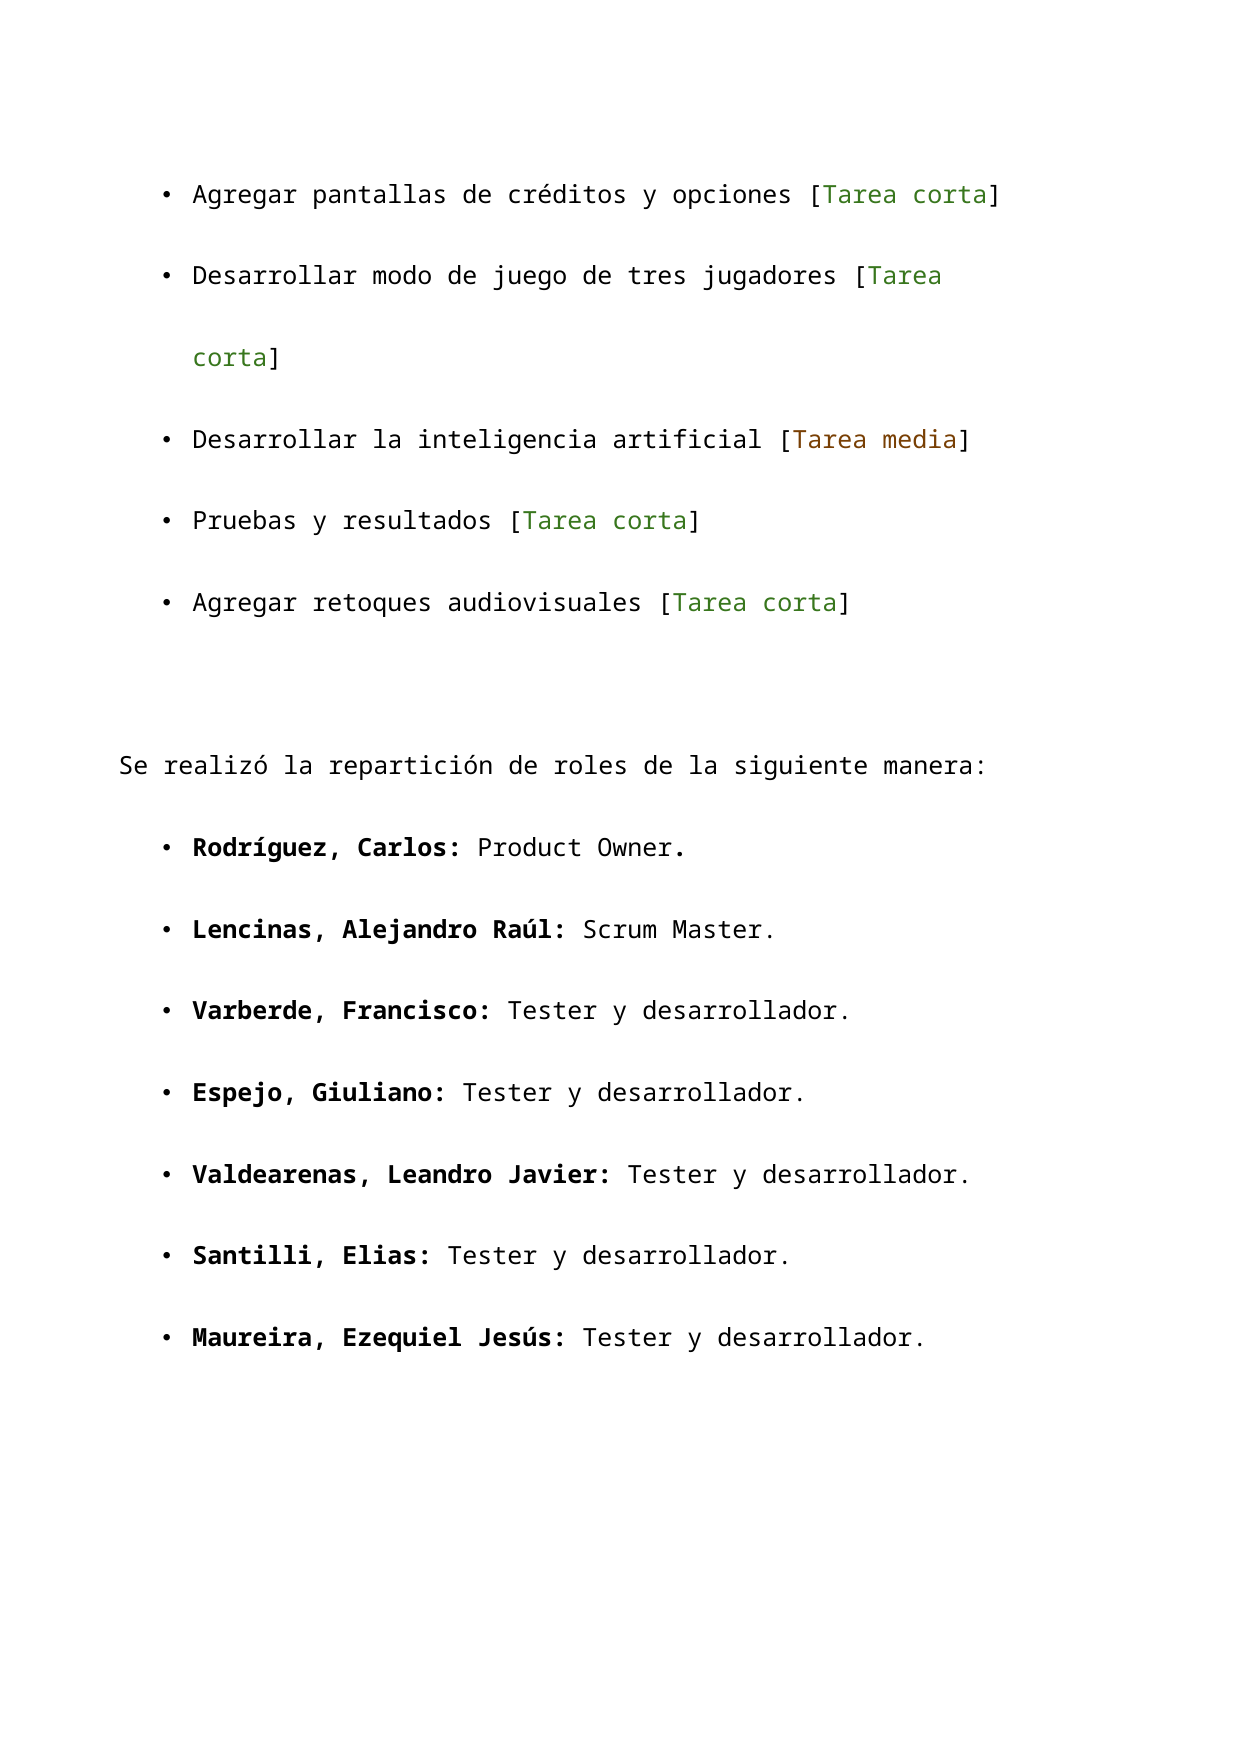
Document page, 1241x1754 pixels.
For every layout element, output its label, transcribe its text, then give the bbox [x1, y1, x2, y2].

list Agregar retoques audiovisuales [Tarea corta] [162, 585, 1038, 619]
list Lencinas, Alejandro Raúl: Scrum Master. [162, 911, 1038, 945]
list Pruebas y resultados [Tarea corta] [162, 503, 1038, 537]
list Santilli, Elias: Tester y desarrollador. [162, 1238, 1038, 1272]
list Maureira, Ezequiel Jesús: Tester y desarrollador. [162, 1320, 1038, 1354]
list Rodríguez, Carlos: Product Owner. [162, 830, 1038, 864]
list Desarrollar modo de juego de tres jugadores [Tarea corta] [162, 258, 1038, 374]
text Se realizó la repartición de roles de la siguiente manera: [118, 748, 1038, 782]
list Espejo, Giuliano: Tester y desarrollador. [162, 1075, 1038, 1109]
list Agregar pantallas de créditos y opciones [Tarea corta] [162, 176, 1038, 210]
list Valdearenas, Leandro Javier: Tester y desarrollador. [162, 1156, 1038, 1190]
list Desarrollar la inteligencia artificial [Tarea media] [162, 421, 1038, 455]
list Varberde, Francisco: Tester y desarrollador. [162, 993, 1038, 1027]
